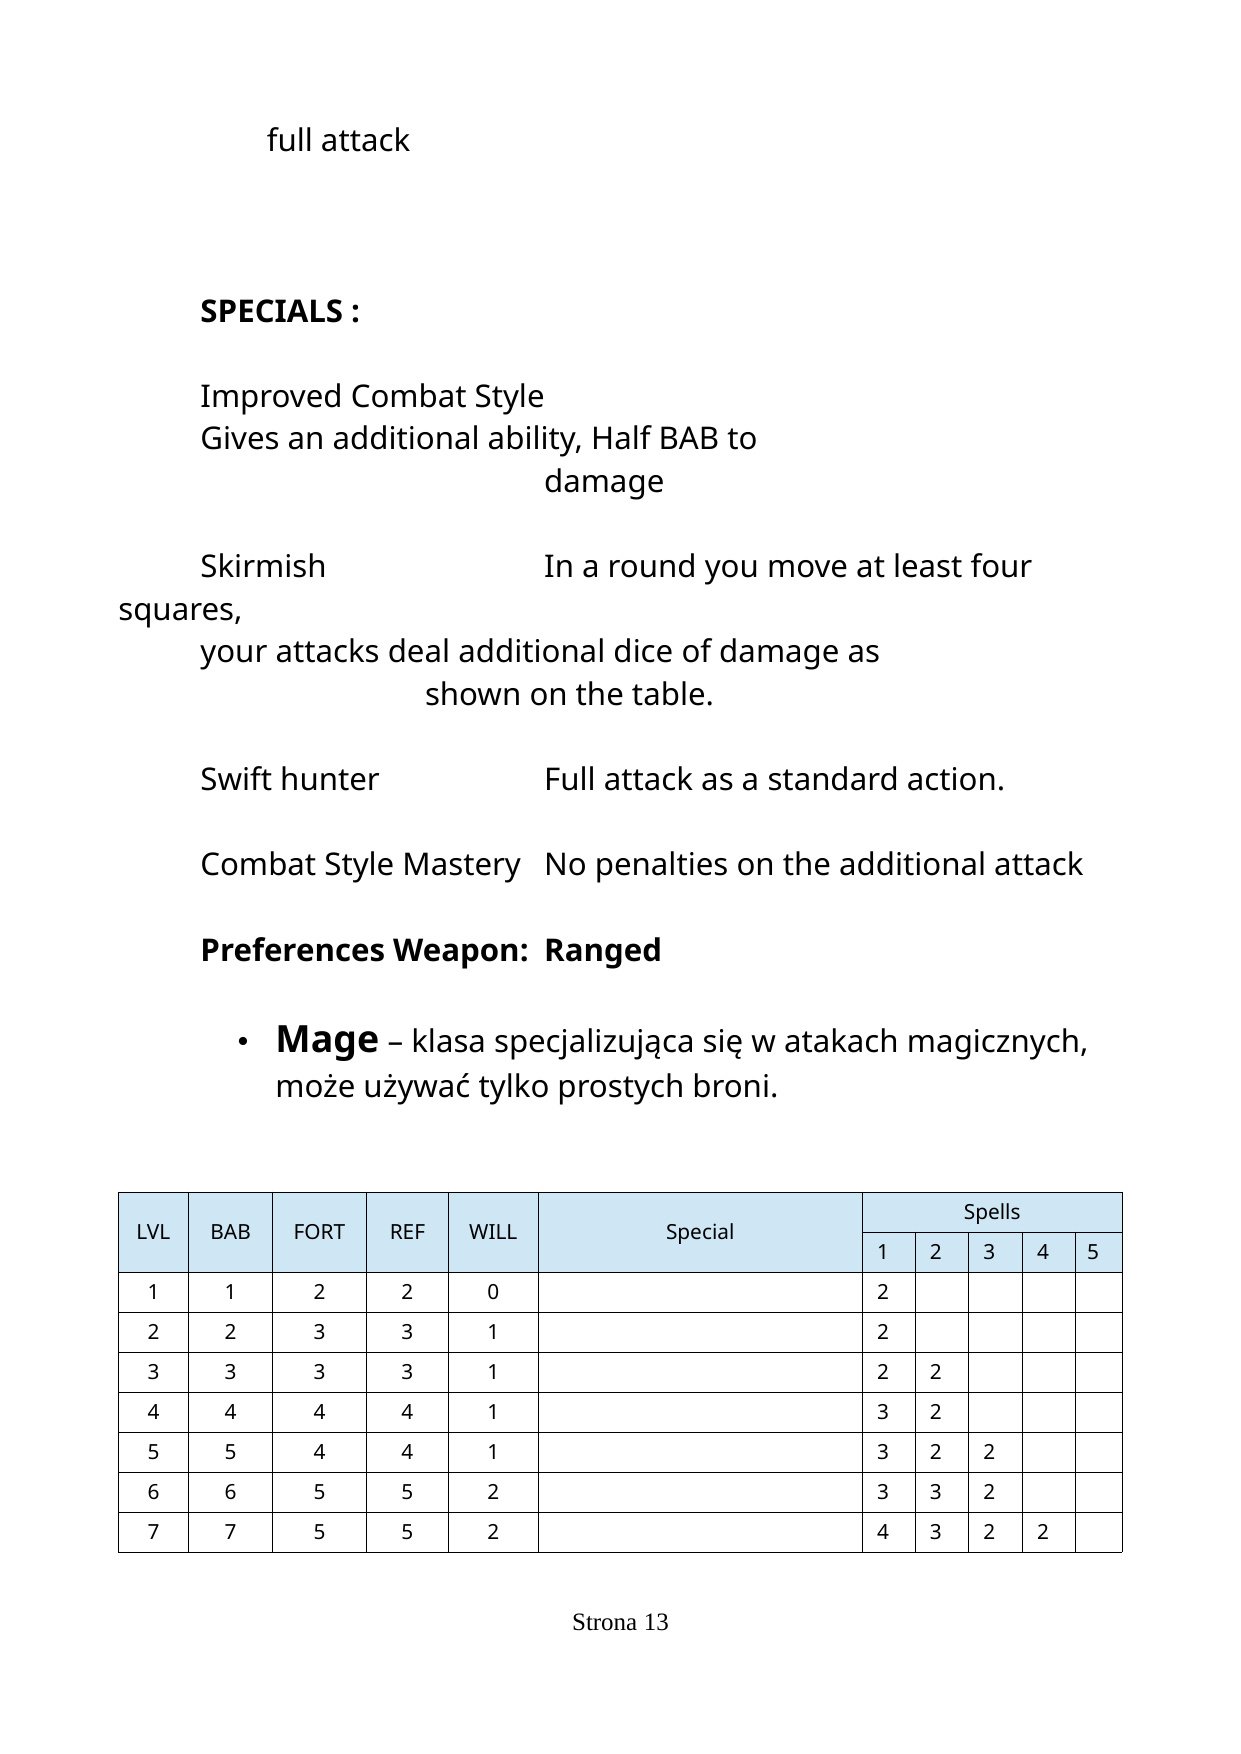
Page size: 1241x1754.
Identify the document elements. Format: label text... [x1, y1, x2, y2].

table_cell [1023, 1353, 1075, 1392]
table_cell 2 [863, 1273, 915, 1312]
table_cell 2 [969, 1473, 1022, 1512]
table_cell [1023, 1313, 1075, 1352]
table_cell 3 [119, 1353, 188, 1392]
table_cell 4 [1023, 1233, 1075, 1272]
table_cell [969, 1273, 1022, 1312]
table_cell 1 [449, 1313, 538, 1352]
table_cell 1 [449, 1433, 538, 1472]
table_cell 5 [189, 1433, 272, 1472]
table_cell 5 [119, 1433, 188, 1472]
table_cell [539, 1513, 862, 1552]
table_cell 2 [119, 1313, 188, 1352]
table_cell 3 [863, 1393, 915, 1432]
table_cell 5 [273, 1473, 366, 1512]
table_cell 1 [449, 1393, 538, 1432]
table_cell [969, 1353, 1022, 1392]
table_cell 0 [449, 1273, 538, 1312]
table_cell 2 [367, 1273, 448, 1312]
table_cell [1076, 1433, 1122, 1472]
table_header REF [367, 1193, 448, 1272]
table_header LVL [119, 1193, 188, 1272]
table_cell 4 [367, 1433, 448, 1472]
text full attack [118, 118, 1122, 161]
table_cell 5 [273, 1513, 366, 1552]
table_cell [1023, 1433, 1075, 1472]
table_cell 2 [916, 1233, 968, 1272]
table_cell 3 [273, 1353, 366, 1392]
table_cell 7 [189, 1513, 272, 1552]
table_cell 7 [119, 1513, 188, 1552]
table_cell 2 [863, 1313, 915, 1352]
table_cell 3 [367, 1353, 448, 1392]
text Preferences Weapon: Ranged [118, 928, 1122, 970]
table_cell 3 [863, 1433, 915, 1472]
list Mage – klasa specjalizująca się w atakach magicznych, może używać tylko prostych broni. [238, 1013, 1122, 1106]
table_cell [969, 1393, 1022, 1432]
table_cell [1076, 1313, 1122, 1352]
table_cell [916, 1313, 968, 1352]
table_cell 2 [969, 1433, 1022, 1472]
table_cell 2 [1023, 1513, 1075, 1552]
table_cell 4 [367, 1393, 448, 1432]
table_cell [969, 1313, 1022, 1352]
table_cell [1076, 1513, 1122, 1552]
table_cell 1 [863, 1233, 915, 1272]
table_cell 6 [189, 1473, 272, 1512]
text SPECIALS : [118, 288, 1122, 331]
table_cell [539, 1313, 862, 1352]
table_cell 2 [449, 1473, 538, 1512]
table_header FORT [273, 1193, 366, 1272]
table_cell 4 [189, 1393, 272, 1432]
table_cell 4 [273, 1393, 366, 1432]
table_cell [1076, 1393, 1122, 1432]
table_cell [1076, 1273, 1122, 1312]
text Swift hunter Full attack as a standard action. [118, 757, 1122, 800]
table_cell 3 [863, 1473, 915, 1512]
table_header Special [539, 1193, 862, 1272]
table_cell 5 [367, 1473, 448, 1512]
table_cell 3 [916, 1513, 968, 1552]
table_cell [1023, 1393, 1075, 1432]
table_cell 4 [273, 1433, 366, 1472]
table_header WILL [449, 1193, 538, 1272]
table_cell 2 [916, 1433, 968, 1472]
table_cell 2 [273, 1273, 366, 1312]
table_cell 4 [119, 1393, 188, 1432]
table_cell [1076, 1473, 1122, 1512]
table_cell 3 [273, 1313, 366, 1352]
table_cell 2 [969, 1513, 1022, 1552]
table_cell 3 [916, 1473, 968, 1512]
table_cell 6 [119, 1473, 188, 1512]
table_cell [539, 1393, 862, 1432]
text Combat Style Mastery No penalties on the additional attack [118, 842, 1122, 885]
table_cell 3 [367, 1313, 448, 1352]
table_cell [1023, 1273, 1075, 1312]
table_cell 2 [189, 1313, 272, 1352]
table_cell 2 [449, 1513, 538, 1552]
table_cell 1 [449, 1353, 538, 1392]
table_cell 4 [863, 1513, 915, 1552]
text Skirmish In a round you move at least four squares, your attacks deal additional dice of damage as shown on the table. [118, 544, 1122, 714]
table_cell 2 [916, 1393, 968, 1432]
table_cell 5 [367, 1513, 448, 1552]
table_cell [539, 1473, 862, 1512]
table_cell 3 [189, 1353, 272, 1392]
table_cell [539, 1273, 862, 1312]
table_cell [916, 1273, 968, 1312]
table_cell 1 [189, 1273, 272, 1312]
table_cell 2 [863, 1353, 915, 1392]
table_cell [1023, 1473, 1075, 1512]
table_cell [1076, 1353, 1122, 1392]
text Improved Combat Style Gives an additional ability, Half BAB to damage [118, 374, 1122, 502]
table_cell 5 [1076, 1233, 1122, 1272]
table_header BAB [189, 1193, 272, 1272]
table_cell 2 [916, 1353, 968, 1392]
table_cell 1 [119, 1273, 188, 1312]
table_cell [539, 1353, 862, 1392]
table_cell 3 [969, 1233, 1022, 1272]
table_cell [539, 1433, 862, 1472]
table_header Spells [863, 1193, 1122, 1232]
